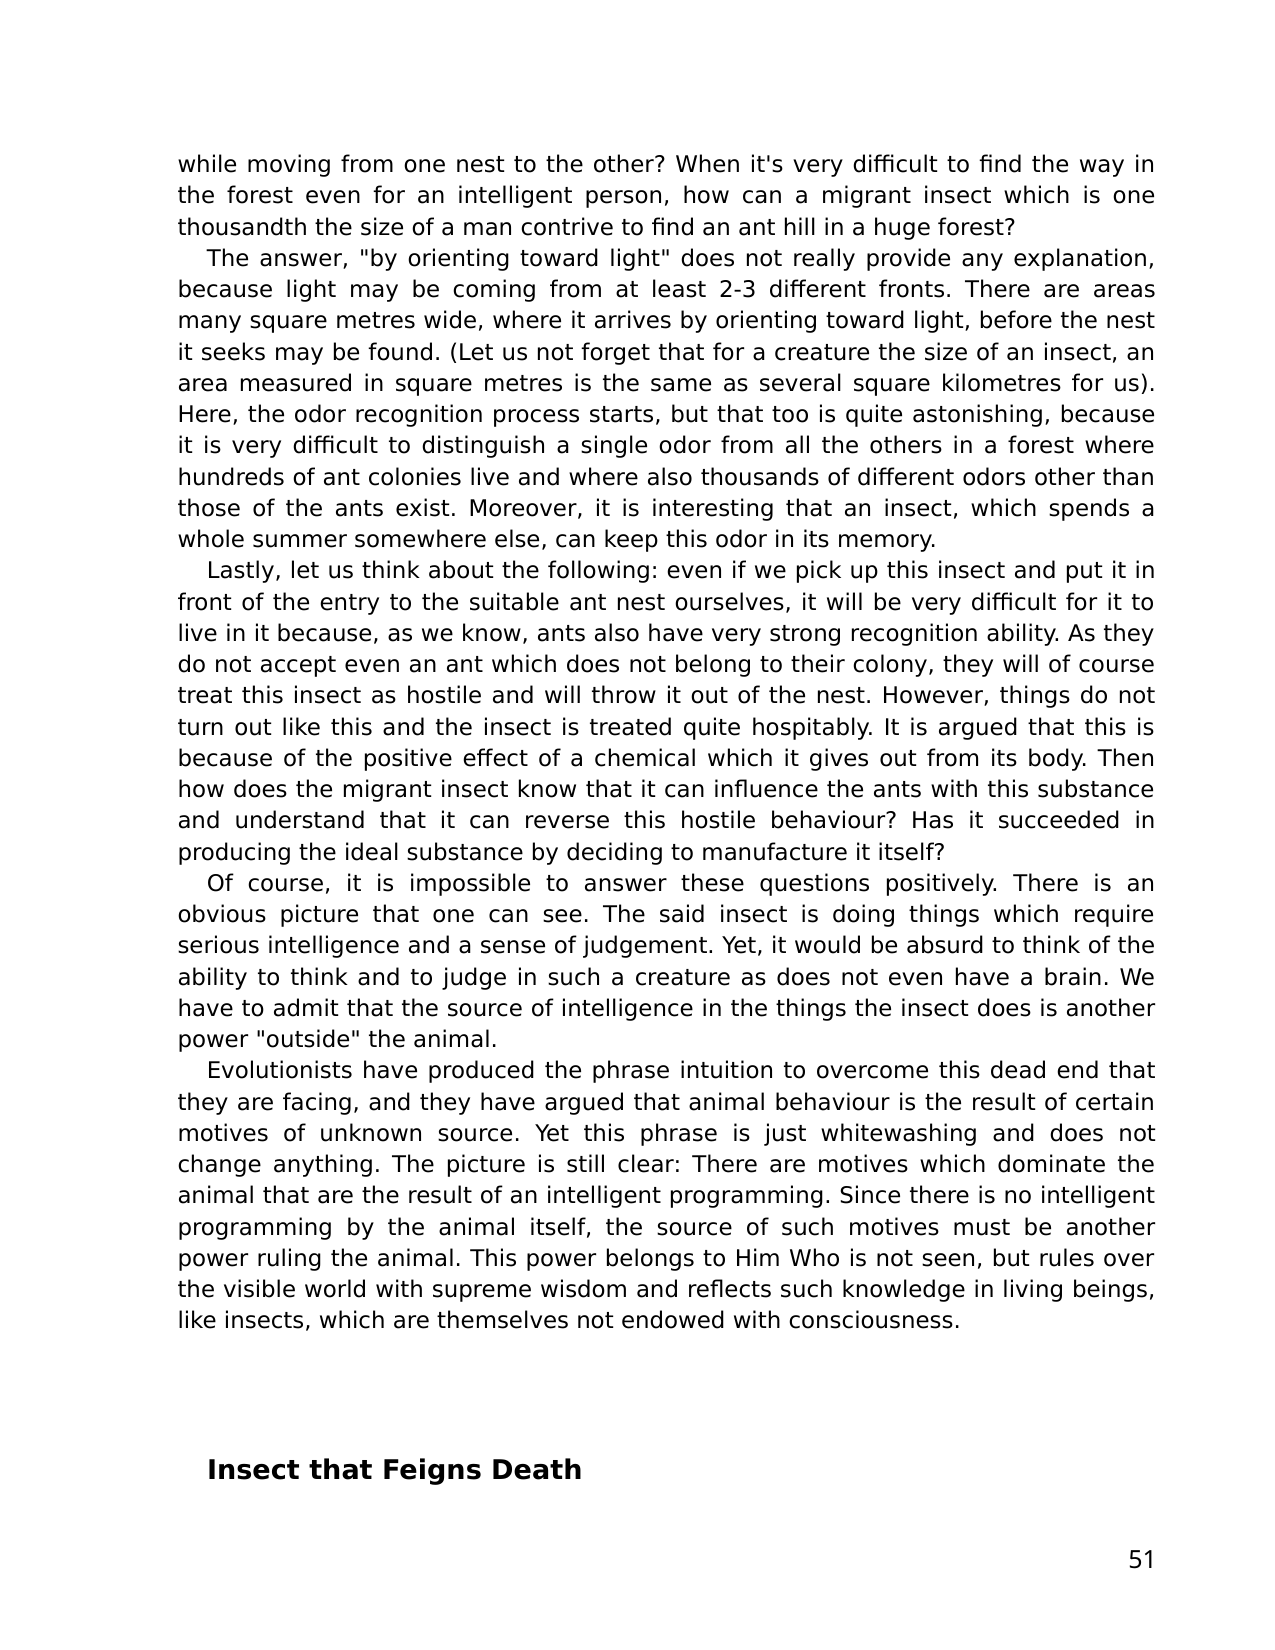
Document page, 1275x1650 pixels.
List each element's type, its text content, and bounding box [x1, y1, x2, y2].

text The answer, "by orienting toward light" does not really provide any explanation, because light may be coming from at least 2-3 different fronts. There are areas many square metres wide, where it arrives by orienting toward light, before the nest it seeks may be found. (Let us not forget that for a creature the size of an insect, an area measured in square metres is the same as several square kilometres for us). Here, the odor recognition process starts, but that too is quite astonishing, because it is very difficult to distinguish a single odor from all the others in a forest where hundreds of ant colonies live and where also thousands of different odors other than those of the ants exist. Moreover, it is interesting that an insect, which spends a whole summer somewhere else, can keep this odor in its memory. [177, 241, 1157, 554]
text Evolutionists have produced the phrase intuition to overcome this dead end that they are facing, and they have argued that animal behaviour is the result of certain motives of unknown source. Yet this phrase is just whitewashing and does not change anything. The picture is still clear: There are motives which dominate the animal that are the result of an intelligent programming. Since there is no intelligent programming by the animal itself, the source of such motives must be another power ruling the animal. This power belongs to Him Who is not seen, but rules over the visible world with supreme wisdom and reflects such knowledge in living beings, like insects, which are themselves not endowed with consciousness. [177, 1054, 1157, 1335]
text Insect that Feigns Death [177, 1454, 1157, 1486]
text while moving from one nest to the other? When it's very difficult to find the way in the forest even for an intelligent person, how can a migrant insect which is one thousandth the size of a man contrive to find an ant hill in a huge forest? [177, 148, 1157, 241]
text Of course, it is impossible to answer these questions positively. There is an obvious picture that one can see. The said insect is doing things which require serious intelligence and a sense of judgement. Yet, it would be absurd to think of the ability to think and to judge in such a creature as does not even have a brain. We have to admit that the source of intelligence in the things the insect does is another power "outside" the animal. [177, 866, 1157, 1054]
text Lastly, let us think about the following: even if we pick up this insect and put it in front of the entry to the suitable ant nest ourselves, it will be very difficult for it to live in it because, as we know, ants also have very strong recognition ability. As they do not accept even an ant which does not belong to their colony, they will of course treat this insect as hostile and will throw it out of the nest. However, things do not turn out like this and the insect is treated quite hospitably. It is argued that this is because of the positive effect of a chemical which it gives out from its body. Then how does the migrant insect know that it can influence the ants with this substance and understand that it can reverse this hostile behaviour? Has it succeeded in producing the ideal substance by deciding to manufacture it itself? [177, 554, 1157, 866]
